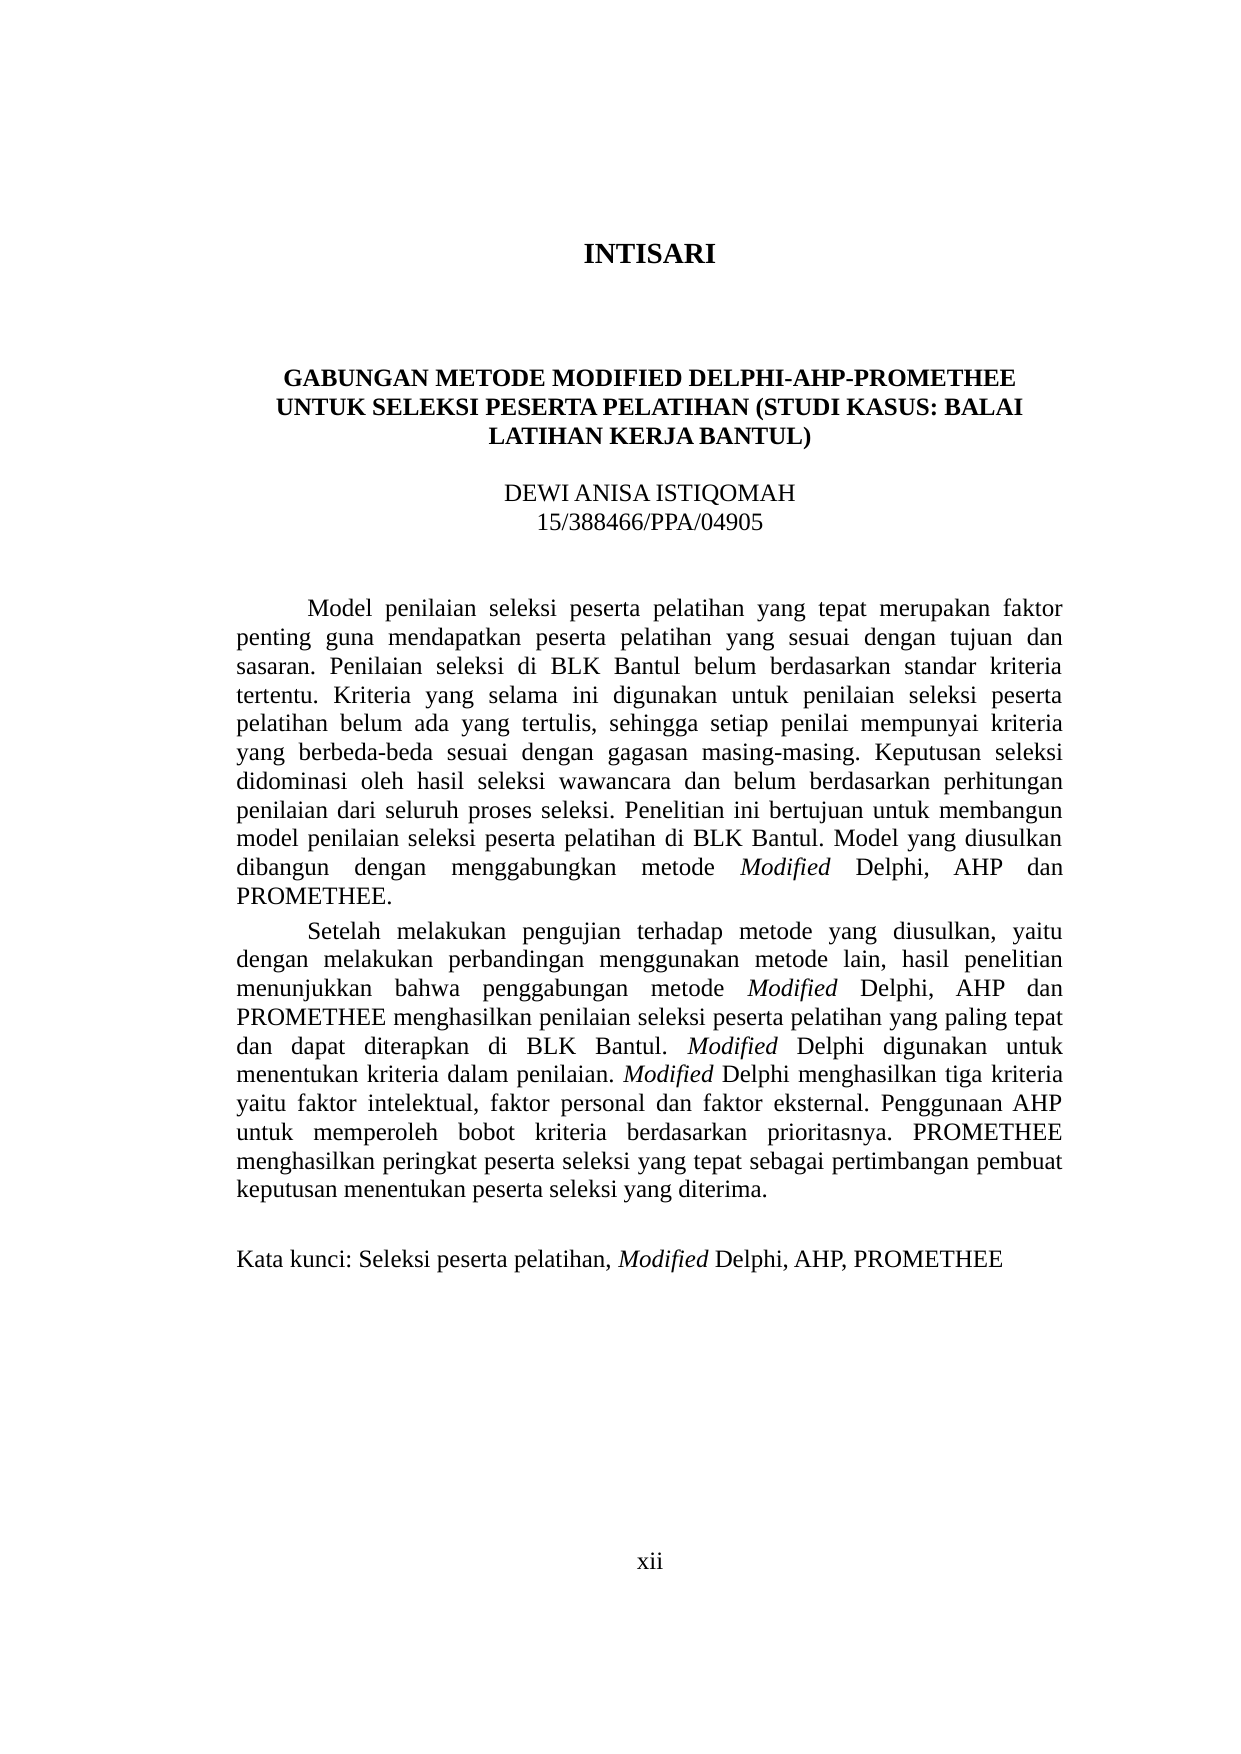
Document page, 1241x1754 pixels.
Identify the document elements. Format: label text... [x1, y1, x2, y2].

text DEWI ANISA ISTIQOMAH [236, 478, 1063, 507]
subtitle Intisari [236, 236, 1063, 270]
text GABUNGAN METODE MODIFIED DELPHI-AHP-PROMETHEE UNTUK SELEKSI PESERTA PELATIHAN (STUDI KASUS: BALAI LATIHAN KERJA BANTUL) [236, 363, 1063, 450]
text Setelah melakukan pengujian terhadap metode yang diusulkan, yaitu dengan melakukan perbandingan menggunakan metode lain, hasil penelitian menunjukkan bahwa penggabungan metode Modified Delphi, AHP dan PROMETHEE menghasilkan penilaian seleksi peserta pelatihan yang paling tepat dan dapat diterapkan di BLK Bantul. Modified Delphi digunakan untuk menentukan kriteria dalam penilaian. Modified Delphi menghasilkan tiga kriteria yaitu faktor intelektual, faktor personal dan faktor eksternal. Penggunaan AHP untuk memperoleh bobot kriteria berdasarkan prioritasnya. PROMETHEE menghasilkan peringkat peserta seleksi yang tepat sebagai pertimbangan pembuat keputusan menentukan peserta seleksi yang diterima. [236, 916, 1063, 1203]
text 15/388466/PPA/04905 [236, 507, 1063, 536]
text Model penilaian seleksi peserta pelatihan yang tepat merupakan faktor penting guna mendapatkan peserta pelatihan yang sesuai dengan tujuan dan sasaran. Penilaian seleksi di BLK Bantul belum berdasarkan standar kriteria tertentu. Kriteria yang selama ini digunakan untuk penilaian seleksi peserta pelatihan belum ada yang tertulis, sehingga setiap penilai mempunyai kriteria yang berbeda-beda sesuai dengan gagasan masing-masing. Keputusan seleksi didominasi oleh hasil seleksi wawancara dan belum berdasarkan perhitungan penilaian dari seluruh proses seleksi. Penelitian ini bertujuan untuk membangun model penilaian seleksi peserta pelatihan di BLK Bantul. Model yang diusulkan dibangun dengan menggabungkan metode Modified Delphi, AHP dan PROMETHEE. [236, 593, 1063, 910]
text Kata kunci: Seleksi peserta pelatihan, Modified Delphi, AHP, PROMETHEE [236, 1244, 1063, 1273]
